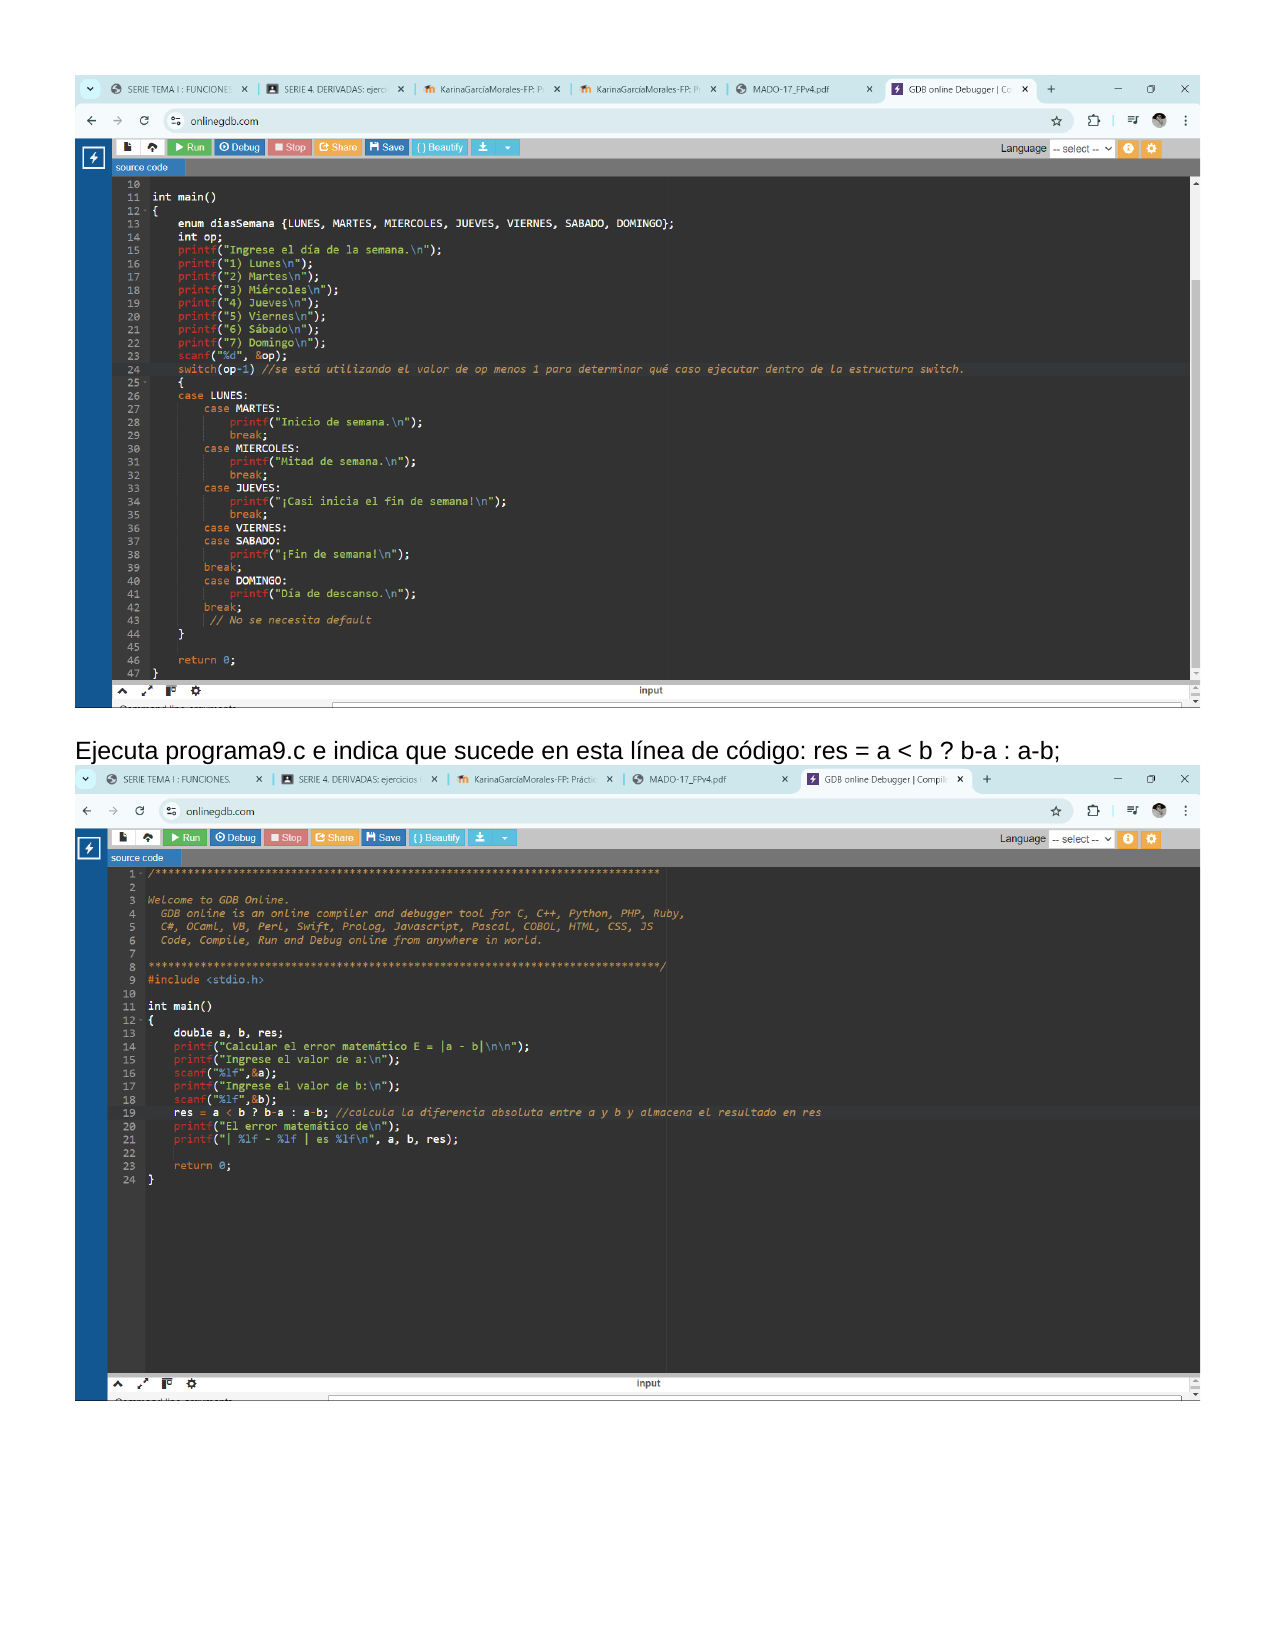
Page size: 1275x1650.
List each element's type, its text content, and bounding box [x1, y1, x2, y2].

text Ejecuta programa9.c e indica que sucede en esta línea de código: res = a < b ? b-a : a-b; [75, 736, 1200, 765]
